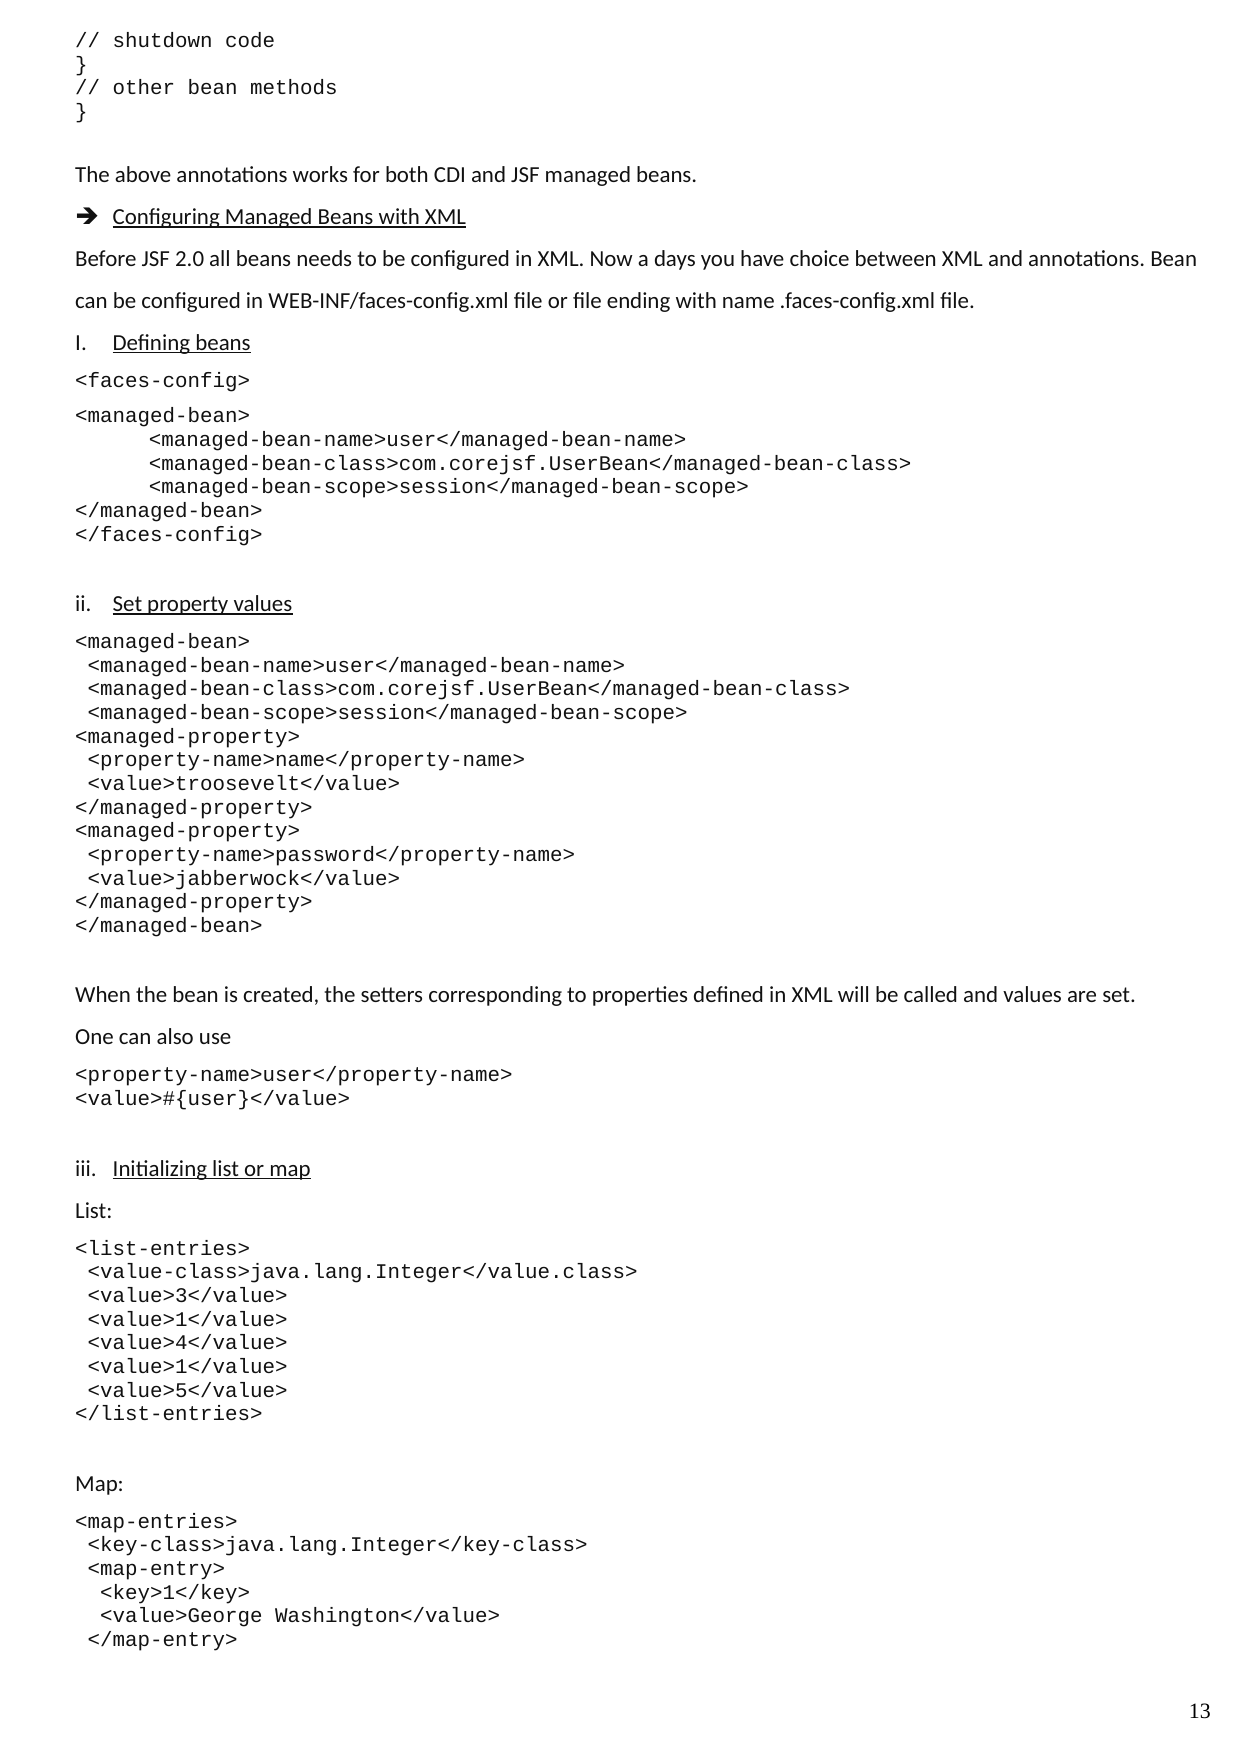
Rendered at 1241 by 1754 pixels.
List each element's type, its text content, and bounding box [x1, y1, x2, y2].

text One can also use [75, 1022, 1211, 1051]
text <map-entries> [75, 1511, 1211, 1534]
text </managed-bean> [75, 915, 1211, 938]
text <key>1</key> [75, 1582, 1211, 1605]
text <managed-bean-name>user</managed-bean-name> [75, 429, 1211, 453]
text <value-class>java.lang.Integer</value.class> [75, 1261, 1211, 1285]
text When the bean is created, the setters corresponding to properties defined in XML will be called and values are set. [75, 981, 1211, 1008]
text List: [75, 1196, 1211, 1224]
text </managed-property> [75, 891, 1211, 915]
text } [75, 54, 1211, 77]
list Map: [75, 1469, 1211, 1497]
list The above annotations works for both CDI and JSF managed beans. [75, 160, 1211, 188]
text <list-entries> [75, 1238, 1211, 1261]
text </map-entry> [75, 1629, 1211, 1653]
text <managed-bean-class>com.corejsf.UserBean</managed-bean-class> [75, 453, 1211, 476]
text <managed-bean> [75, 631, 1211, 655]
text <managed-bean-class>com.corejsf.UserBean</managed-bean-class> [75, 678, 1211, 702]
text <managed-bean> [75, 405, 1211, 429]
text <managed-property> [75, 726, 1211, 749]
text <value>4</value> [75, 1332, 1211, 1356]
text iii. Initializing list or map [75, 1154, 1211, 1182]
text <value>jabberwock</value> [75, 868, 1211, 891]
text </list-entries> [75, 1403, 1211, 1427]
text <value>#{user}</value> [75, 1088, 1211, 1112]
list Before JSF 2.0 all beans needs to be configured in XML. Now a days you have choice between XML and annotations. Bean can be configured in WEB-INF/faces-config.xml file or file ending with name .faces-config.xml file. [75, 244, 1211, 314]
list Configuring Managed Beans with XML [75, 202, 1211, 230]
text // shutdown code [75, 30, 1211, 54]
text ii. Set property values [75, 589, 1211, 617]
text <faces-config> [75, 370, 1211, 393]
text <value>troosevelt</value> [75, 773, 1211, 797]
text <managed-property> [75, 820, 1211, 844]
text // other bean methods [75, 77, 1211, 101]
list I. Defining beans [75, 328, 1211, 356]
text </managed-bean> [75, 500, 1211, 523]
text <value>George Washington</value> [75, 1605, 1211, 1629]
text <value>1</value> [75, 1356, 1211, 1379]
text <property-name>name</property-name> [75, 749, 1211, 773]
text <managed-bean-name>user</managed-bean-name> [75, 655, 1211, 678]
text <value>5</value> [75, 1379, 1211, 1403]
text <property-name>user</property-name> [75, 1064, 1211, 1088]
text <property-name>password</property-name> [75, 844, 1211, 868]
text } [75, 101, 1211, 124]
text <key-class>java.lang.Integer</key-class> [75, 1534, 1211, 1558]
text <map-entry> [75, 1558, 1211, 1582]
text </managed-property> [75, 797, 1211, 820]
text <value>3</value> [75, 1285, 1211, 1309]
text <managed-bean-scope>session</managed-bean-scope> [75, 476, 1211, 500]
text <value>1</value> [75, 1309, 1211, 1332]
text </faces-config> [75, 523, 1211, 547]
text <managed-bean-scope>session</managed-bean-scope> [75, 702, 1211, 726]
